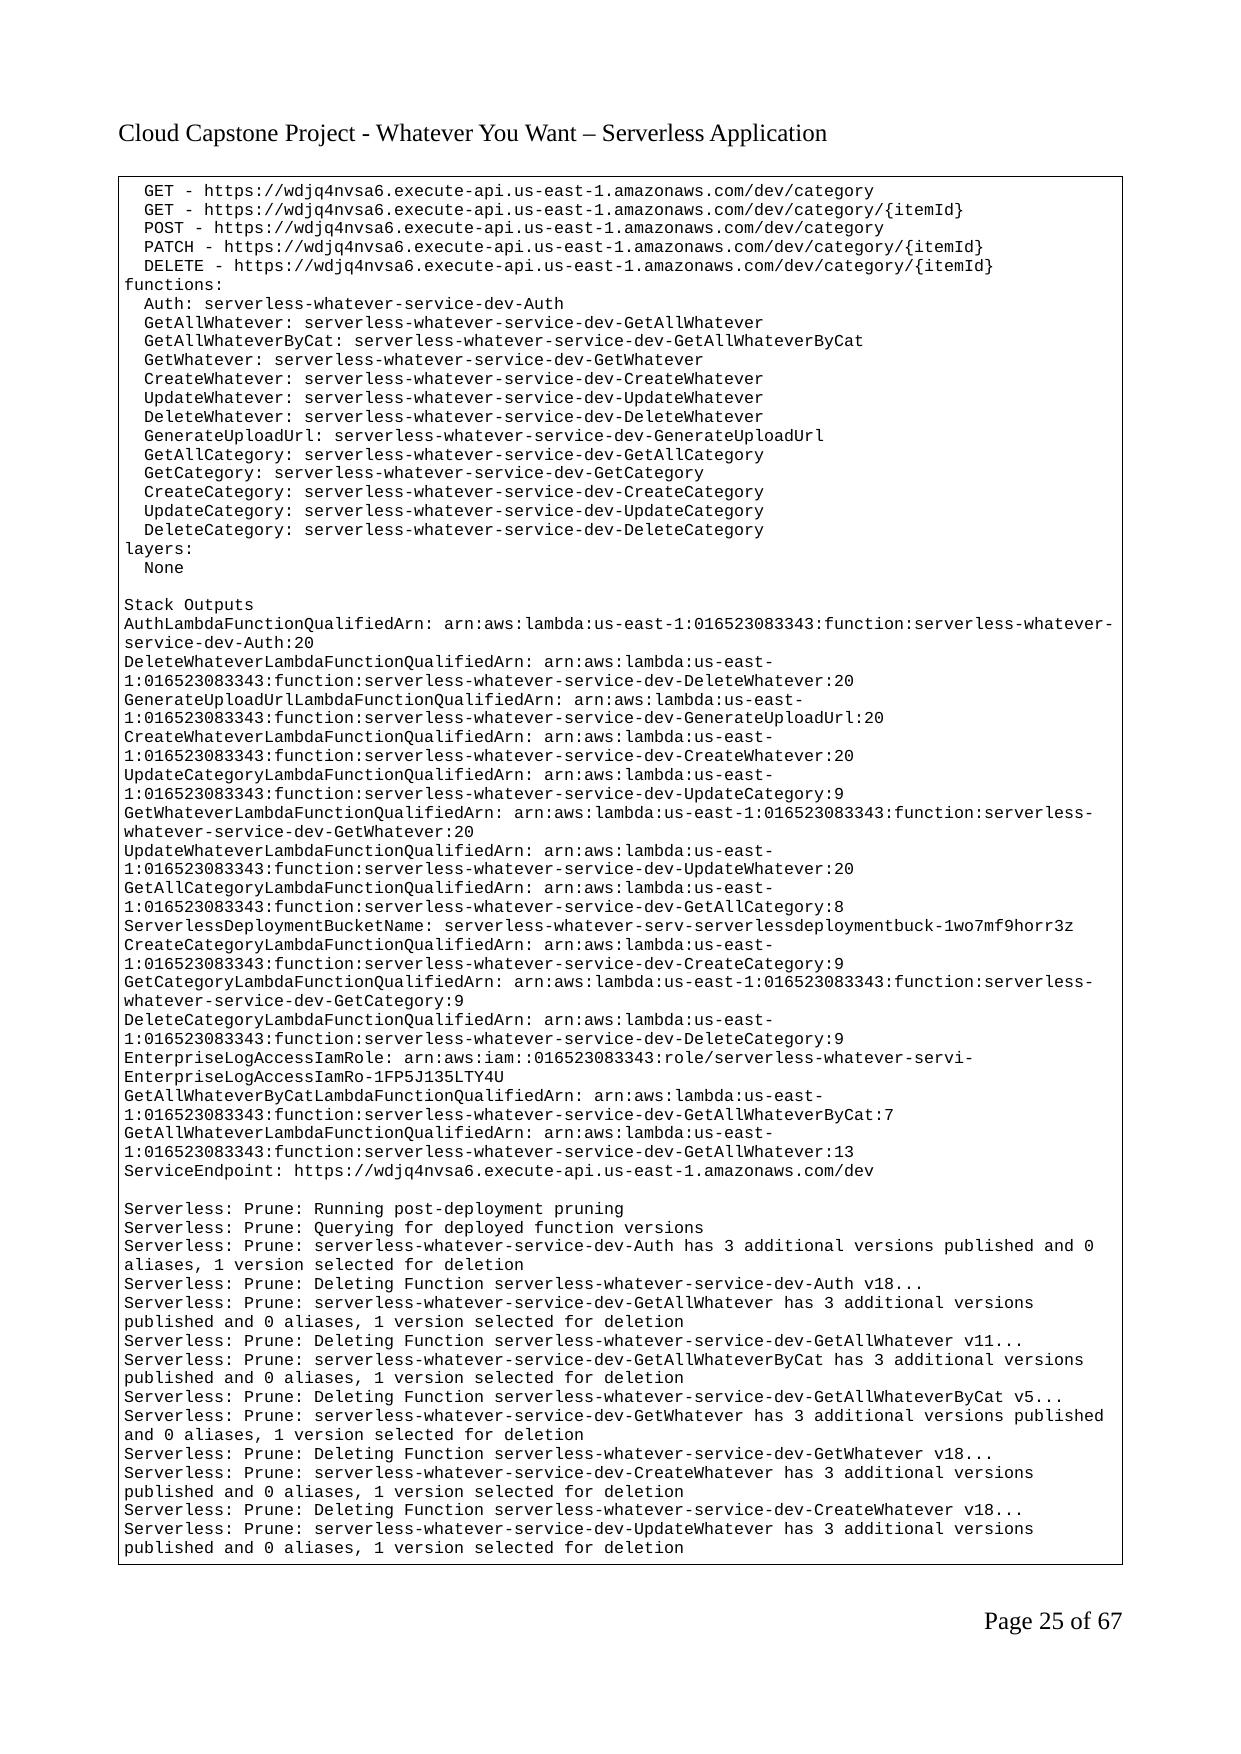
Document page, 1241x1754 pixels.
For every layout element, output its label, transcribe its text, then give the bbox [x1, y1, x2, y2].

table_header GET - https://wdjq4nvsa6.execute-api.us-east-1.amazonaws.com/dev/category GET - https://wdjq4nvsa6.execute-api.us-east-1.amazonaws.com/dev/category/{itemId} POST - https://wdjq4nvsa6.execute-api.us-east-1.amazonaws.com/dev/category PATCH - https://wdjq4nvsa6.execute-api.us-east-1.amazonaws.com/dev/category/{itemId} DELETE - https://wdjq4nvsa6.execute-api.us-east-1.amazonaws.com/dev/category/{itemId} functions: Auth: serverless-whatever-service-dev-Auth GetAllWhatever: serverless-whatever-service-dev-GetAllWhatever GetAllWhateverByCat: serverless-whatever-service-dev-GetAllWhateverByCat GetWhatever: serverless-whatever-service-dev-GetWhatever CreateWhatever: serverless-whatever-service-dev-CreateWhatever UpdateWhatever: serverless-whatever-service-dev-UpdateWhatever DeleteWhatever: serverless-whatever-service-dev-DeleteWhatever GenerateUploadUrl: serverless-whatever-service-dev-GenerateUploadUrl GetAllCategory: serverless-whatever-service-dev-GetAllCategory GetCategory: serverless-whatever-service-dev-GetCategory CreateCategory: serverless-whatever-service-dev-CreateCategory UpdateCategory: serverless-whatever-service-dev-UpdateCategory DeleteCategory: serverless-whatever-service-dev-DeleteCategory layers: None Stack Outputs AuthLambdaFunctionQualifiedArn: arn:aws:lambda:us-east-1:016523083343:function:serverless-whatever-service-dev-Auth:20 DeleteWhateverLambdaFunctionQualifiedArn: arn:aws:lambda:us-east-1:016523083343:function:serverless-whatever-service-dev-DeleteWhatever:20 GenerateUploadUrlLambdaFunctionQualifiedArn: arn:aws:lambda:us-east-1:016523083343:function:serverless-whatever-service-dev-GenerateUploadUrl:20 CreateWhateverLambdaFunctionQualifiedArn: arn:aws:lambda:us-east-1:016523083343:function:serverless-whatever-service-dev-CreateWhatever:20 UpdateCategoryLambdaFunctionQualifiedArn: arn:aws:lambda:us-east-1:016523083343:function:serverless-whatever-service-dev-UpdateCategory:9 GetWhateverLambdaFunctionQualifiedArn: arn:aws:lambda:us-east-1:016523083343:function:serverless-whatever-service-dev-GetWhatever:20 UpdateWhateverLambdaFunctionQualifiedArn: arn:aws:lambda:us-east-1:016523083343:function:serverless-whatever-service-dev-UpdateWhatever:20 GetAllCategoryLambdaFunctionQualifiedArn: arn:aws:lambda:us-east-1:016523083343:function:serverless-whatever-service-dev-GetAllCategory:8 ServerlessDeploymentBucketName: serverless-whatever-serv-serverlessdeploymentbuck-1wo7mf9horr3z CreateCategoryLambdaFunctionQualifiedArn: arn:aws:lambda:us-east-1:016523083343:function:serverless-whatever-service-dev-CreateCategory:9 GetCategoryLambdaFunctionQualifiedArn: arn:aws:lambda:us-east-1:016523083343:function:serverless-whatever-service-dev-GetCategory:9 DeleteCategoryLambdaFunctionQualifiedArn: arn:aws:lambda:us-east-1:016523083343:function:serverless-whatever-service-dev-DeleteCategory:9 EnterpriseLogAccessIamRole: arn:aws:iam::016523083343:role/serverless-whatever-servi-EnterpriseLogAccessIamRo-1FP5J135LTY4U GetAllWhateverByCatLambdaFunctionQualifiedArn: arn:aws:lambda:us-east-1:016523083343:function:serverless-whatever-service-dev-GetAllWhateverByCat:7 GetAllWhateverLambdaFunctionQualifiedArn: arn:aws:lambda:us-east-1:016523083343:function:serverless-whatever-service-dev-GetAllWhatever:13 ServiceEndpoint: https://wdjq4nvsa6.execute-api.us-east-1.amazonaws.com/dev Serverless: Prune: Running post-deployment pruning Serverless: Prune: Querying for deployed function versions Serverless: Prune: serverless-whatever-service-dev-Auth has 3 additional versions published and 0 aliases, 1 version selected for deletion Serverless: Prune: Deleting Function serverless-whatever-service-dev-Auth v18... Serverless: Prune: serverless-whatever-service-dev-GetAllWhatever has 3 additional versions published and 0 aliases, 1 version selected for deletion Serverless: Prune: Deleting Function serverless-whatever-service-dev-GetAllWhatever v11... Serverless: Prune: serverless-whatever-service-dev-GetAllWhateverByCat has 3 additional versions published and 0 aliases, 1 version selected for deletion Serverless: Prune: Deleting Function serverless-whatever-service-dev-GetAllWhateverByCat v5... Serverless: Prune: serverless-whatever-service-dev-GetWhatever has 3 additional versions published and 0 aliases, 1 version selected for deletion Serverless: Prune: Deleting Function serverless-whatever-service-dev-GetWhatever v18... Serverless: Prune: serverless-whatever-service-dev-CreateWhatever has 3 additional versions published and 0 aliases, 1 version selected for deletion Serverless: Prune: Deleting Function serverless-whatever-service-dev-CreateWhatever v18... Serverless: Prune: serverless-whatever-service-dev-UpdateWhatever has 3 additional versions published and 0 aliases, 1 version selected for deletion [119, 177, 1122, 1564]
